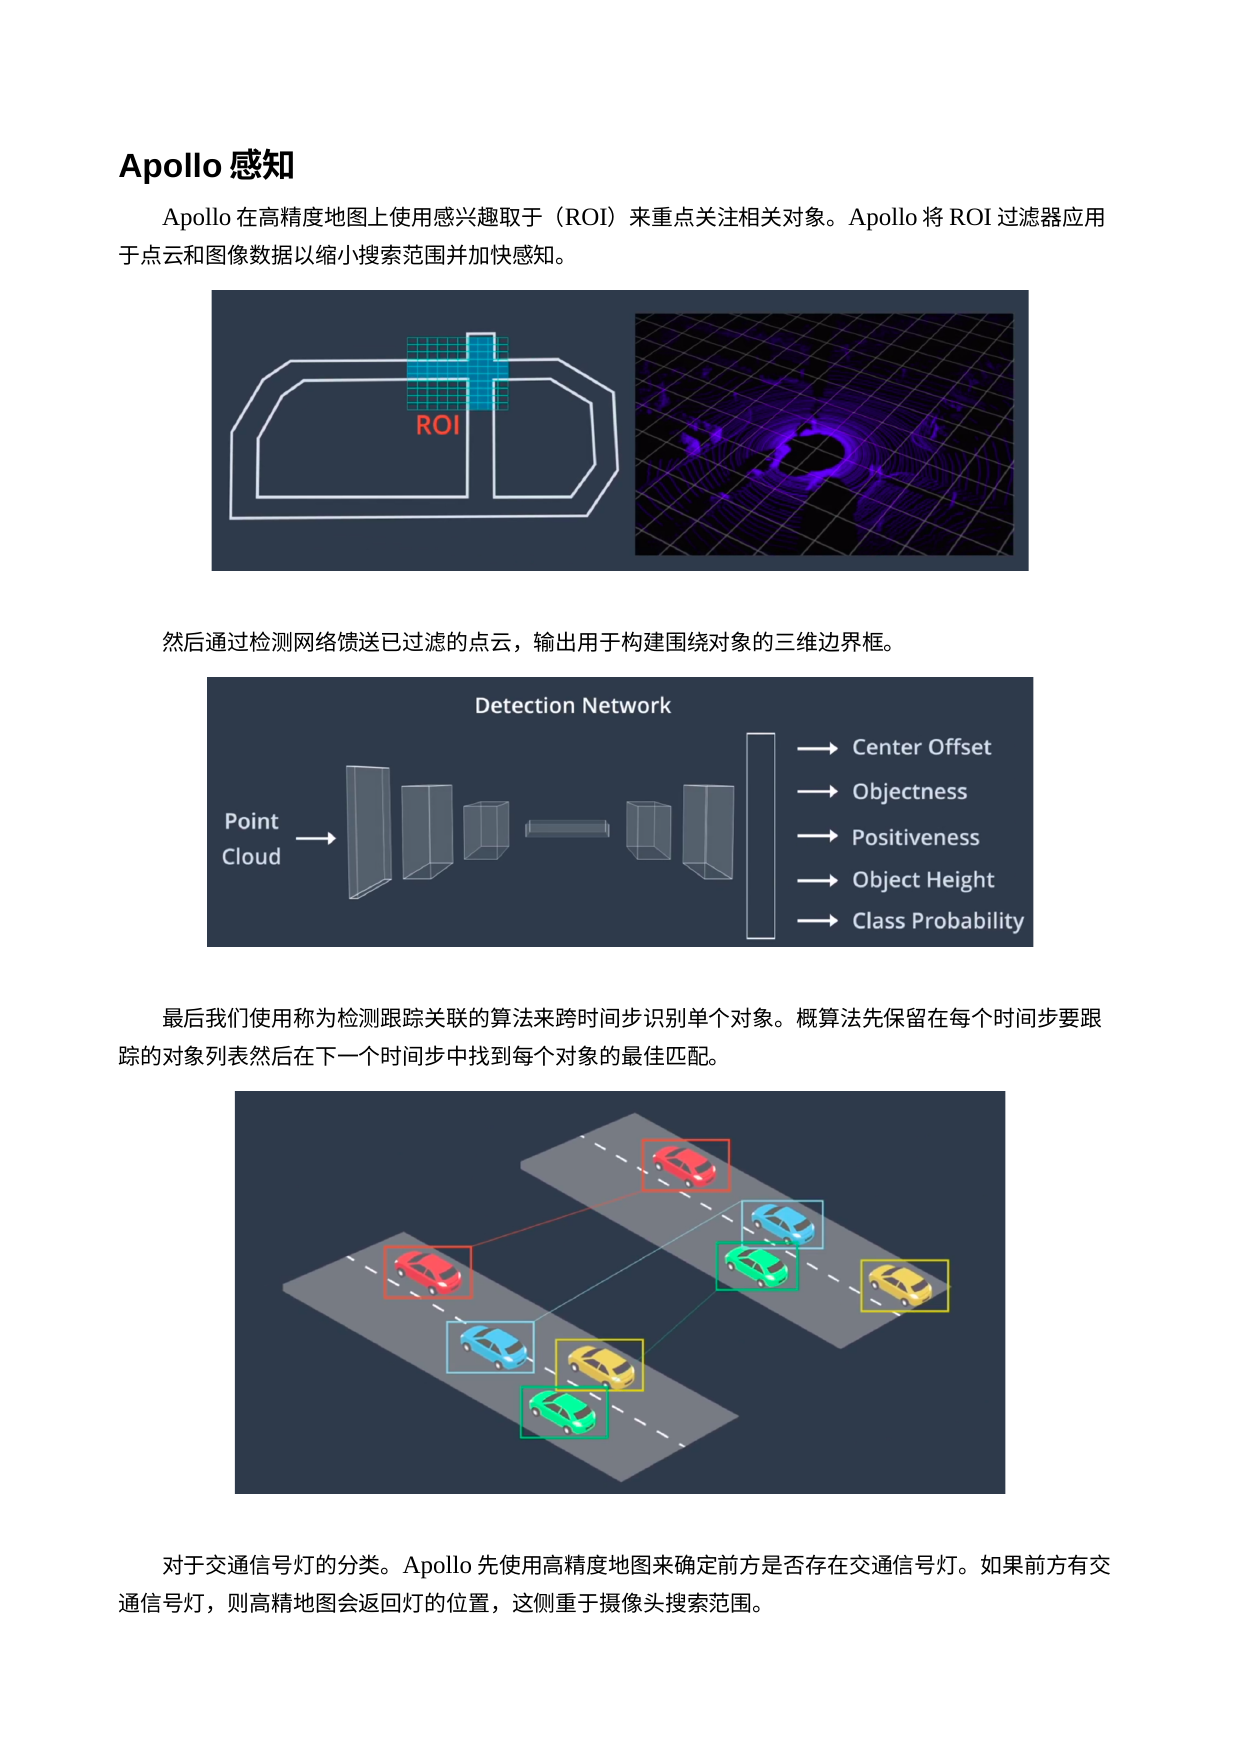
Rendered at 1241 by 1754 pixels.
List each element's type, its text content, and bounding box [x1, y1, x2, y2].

picture [211, 290, 1029, 571]
text Apollo在高精度地图上使用感兴趣取于（ROI）来重点关注相关对象。Apollo将ROI过滤器应用于点云和图像数据以缩小搜索范围并加快感知。 [118, 200, 1122, 269]
picture [207, 677, 1034, 947]
subtitle Apollo感知 [118, 139, 1122, 187]
text 最后我们使用称为检测跟踪关联的算法来跨时间步识别单个对象。概算法先保留在每个时间步要跟踪的对象列表然后在下一个时间步中找到每个对象的最佳匹配。 [118, 1001, 1122, 1071]
text 对于交通信号灯的分类。Apollo先使用高精度地图来确定前方是否存在交通信号灯。如果前方有交通信号灯，则高精地图会返回灯的位置，这侧重于摄像头搜索范围。 [118, 1548, 1122, 1618]
text 然后通过检测网络馈送已过滤的点云，输出用于构建围绕对象的三维边界框。 [118, 625, 1122, 657]
picture [234, 1091, 1006, 1494]
